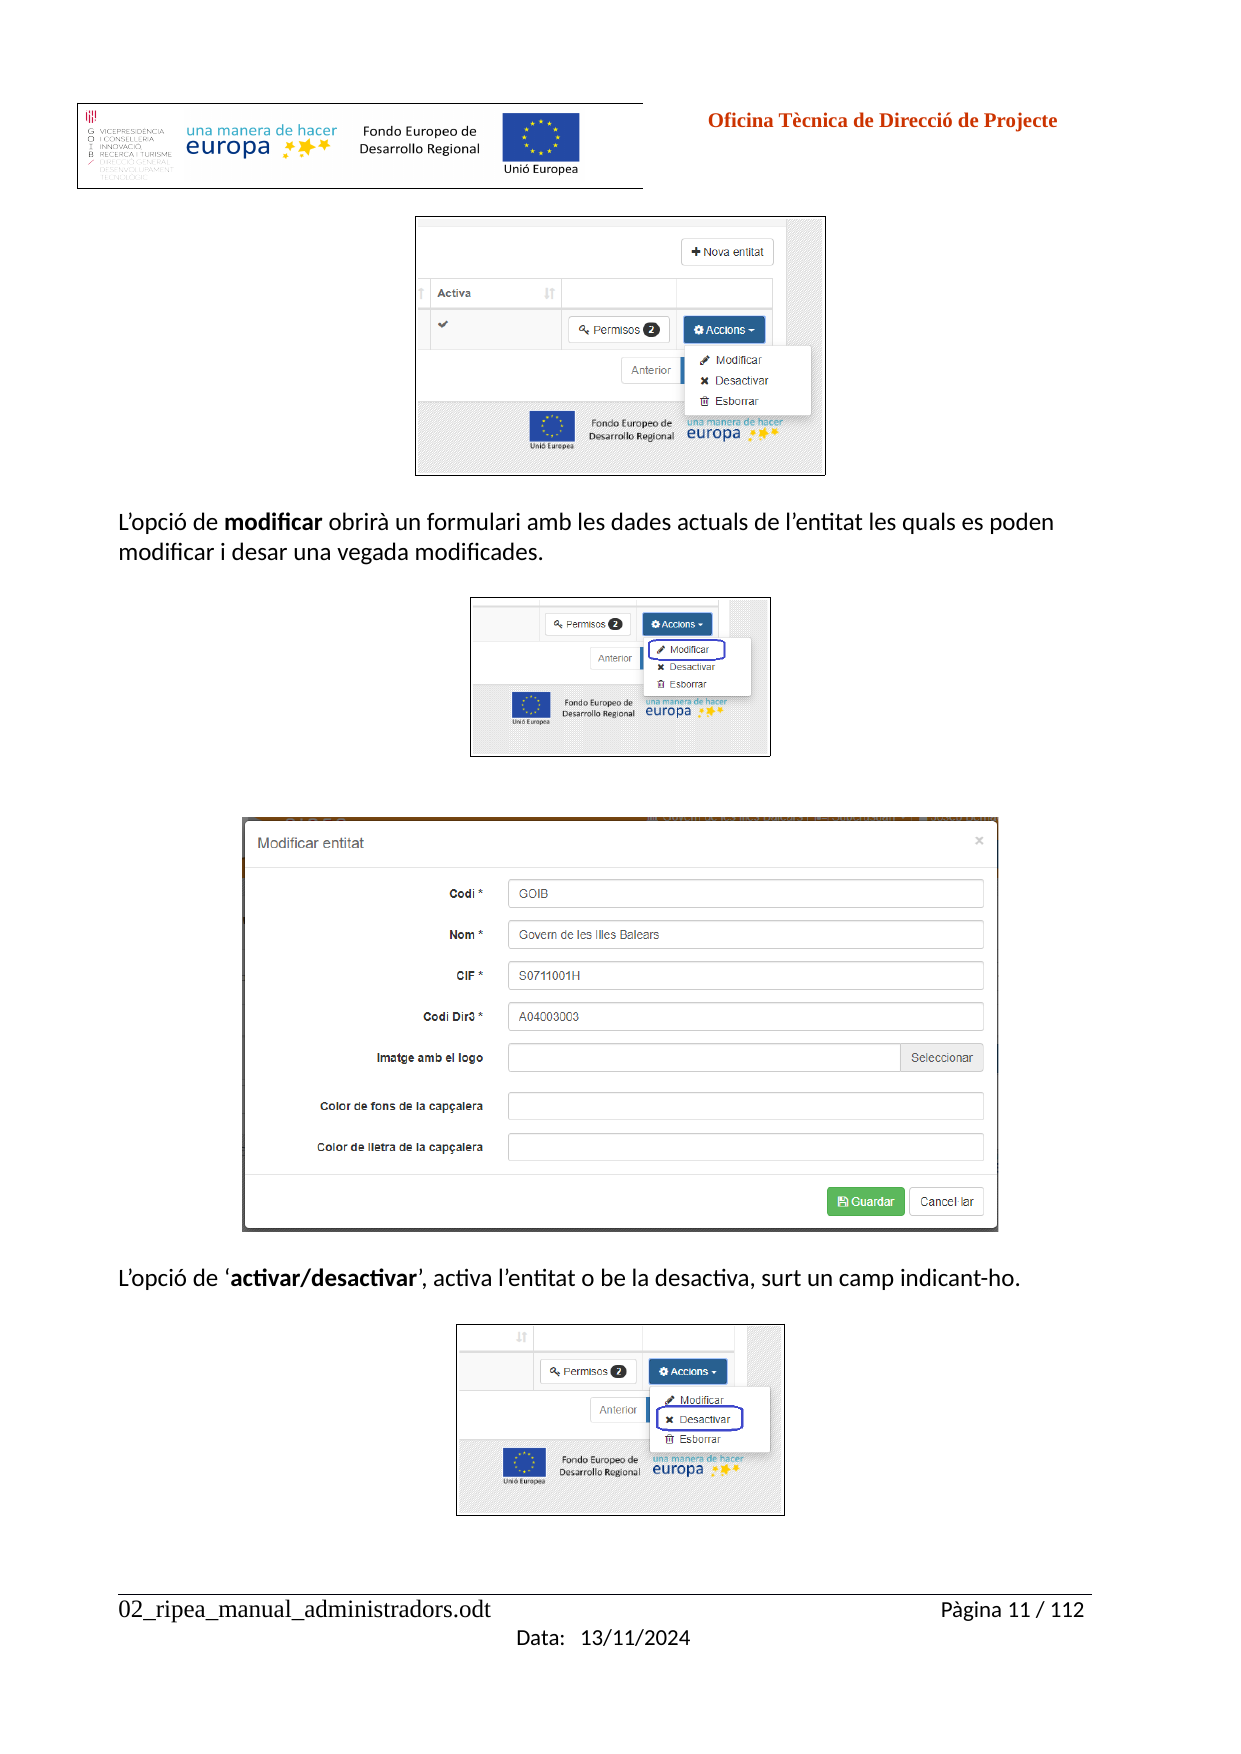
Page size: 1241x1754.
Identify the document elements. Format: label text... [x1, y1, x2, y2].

text L’opció de modificar obrirà un formulari amb les dades actuals de l’entitat les quals es poden modificar i desar una vegada modificades. [118, 506, 1122, 567]
picture [184, 108, 585, 182]
text L’opció de ‘activar/desactivar’, activa l’entitat o be la desactiva, surt un camp indicant-ho. [118, 1262, 1122, 1293]
picture [459, 1326, 782, 1513]
picture [472, 600, 768, 754]
picture [418, 219, 823, 473]
picture [82, 108, 178, 182]
picture [242, 817, 999, 1232]
